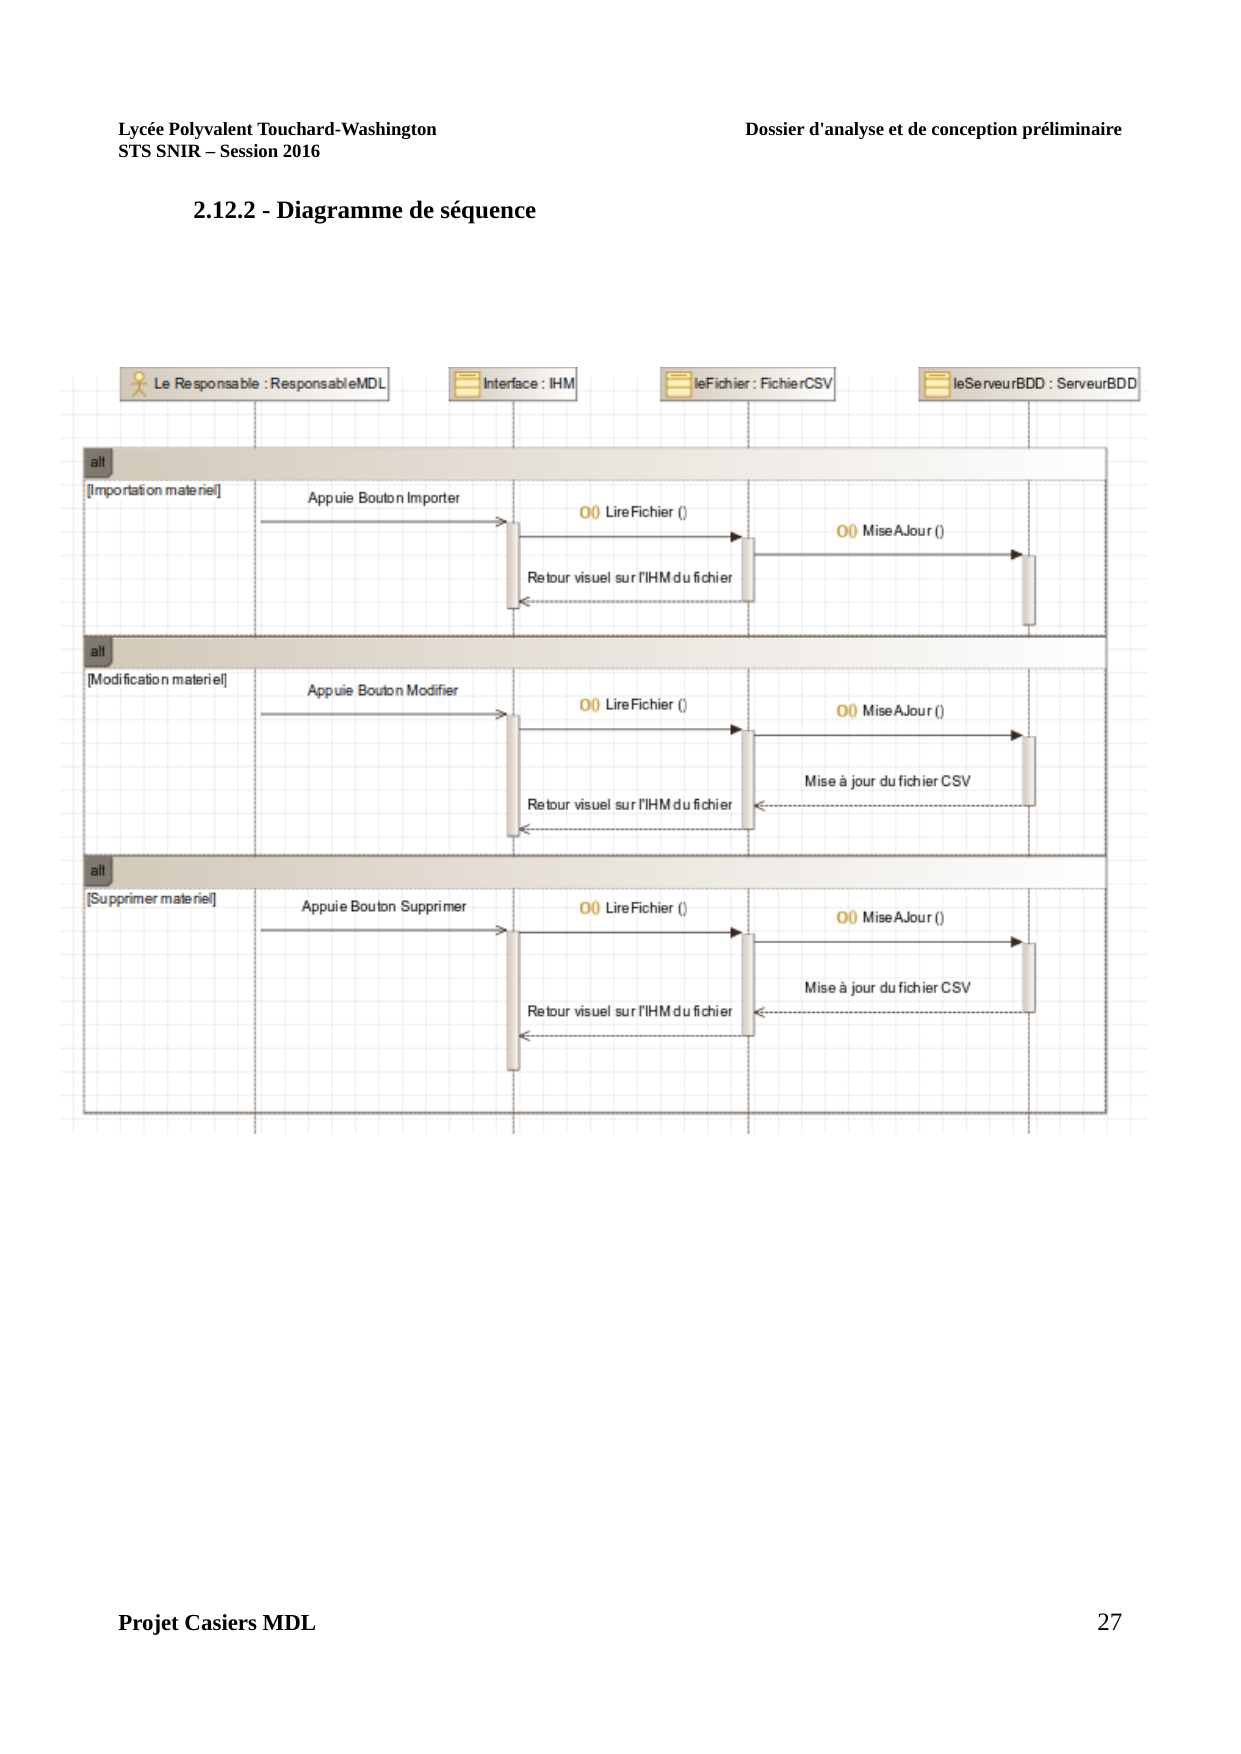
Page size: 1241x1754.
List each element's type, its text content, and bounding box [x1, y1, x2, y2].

subtitle 2.12.2 - Diagramme de séquence [118, 191, 1122, 224]
picture [60, 367, 1148, 1134]
